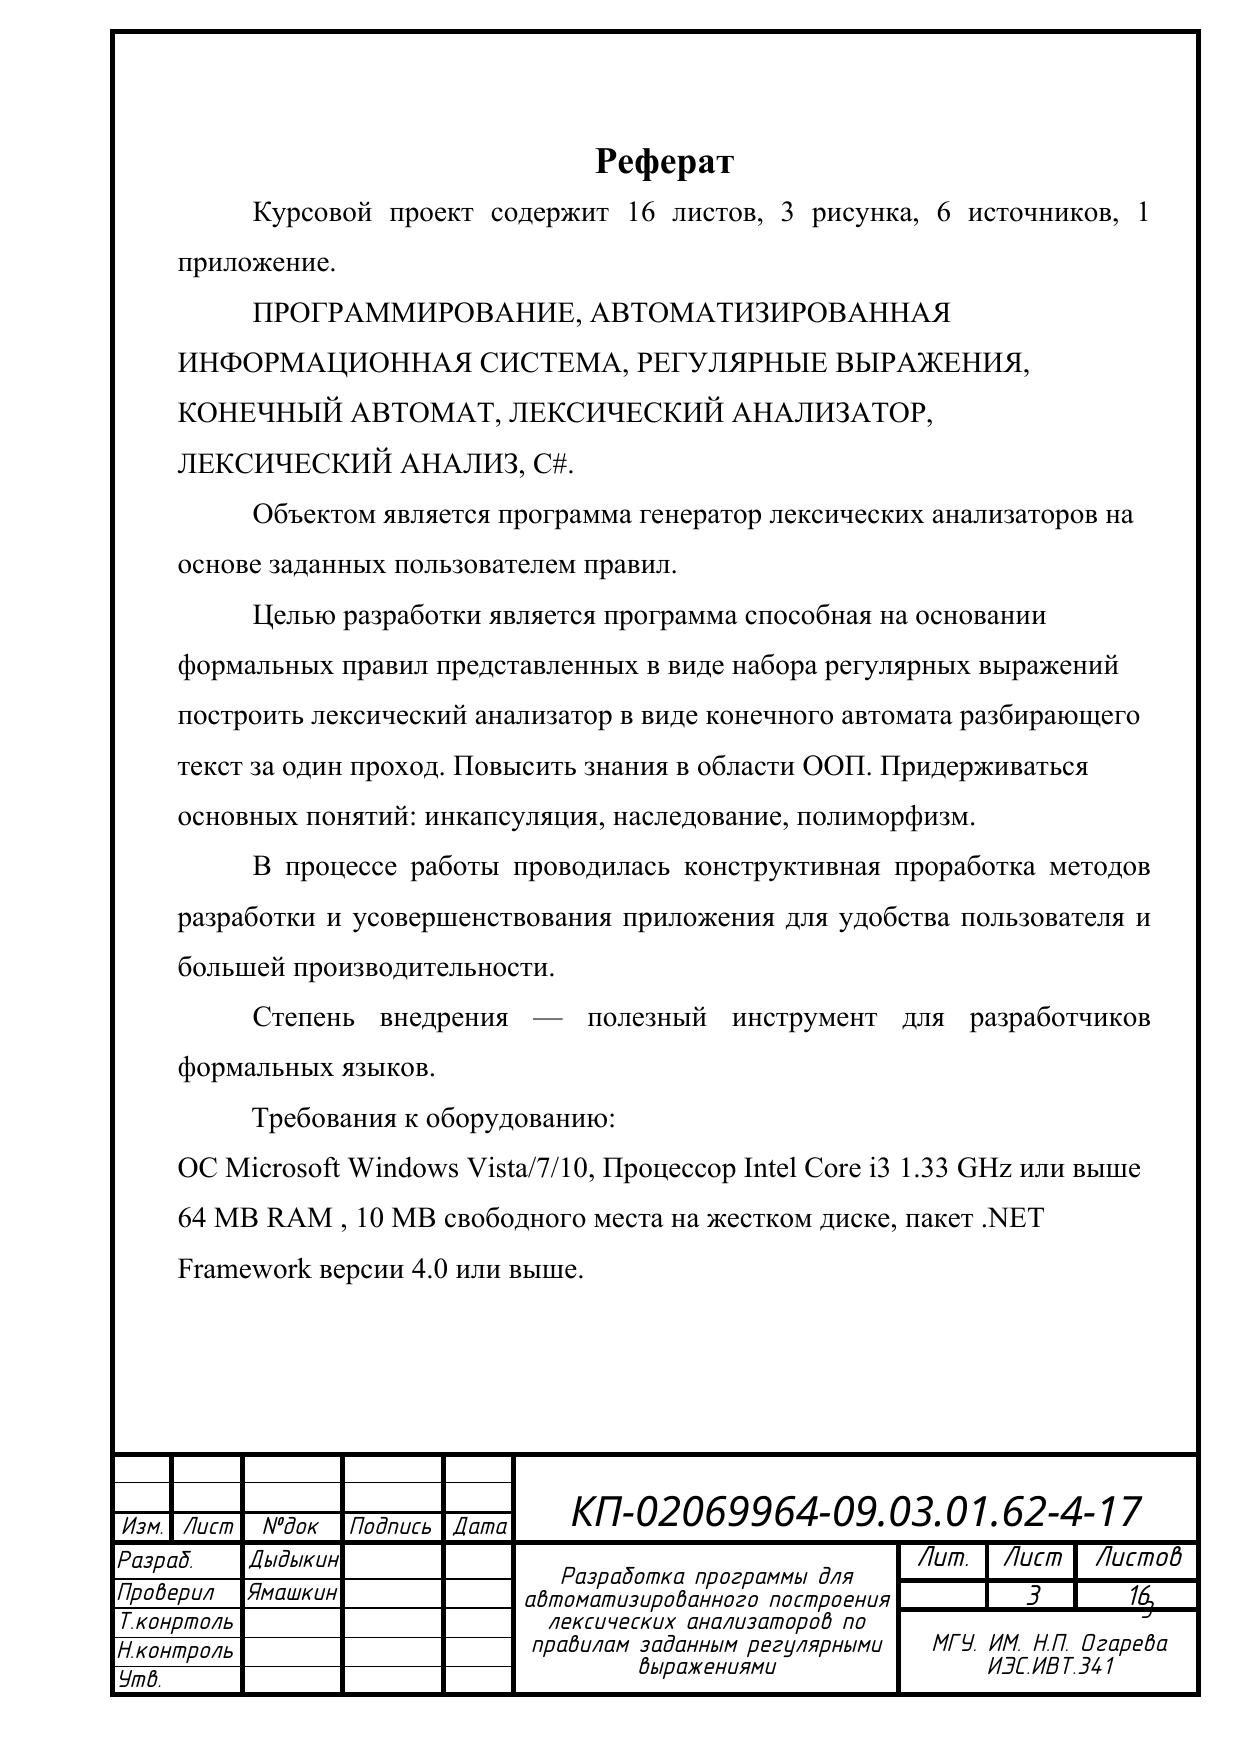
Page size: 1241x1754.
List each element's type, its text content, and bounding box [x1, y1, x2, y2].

table_cell [446, 1483, 511, 1511]
table_cell [446, 1667, 511, 1692]
table_cell [345, 1638, 441, 1666]
table_cell Лист [174, 1514, 240, 1540]
table_cell Т.конртоль [115, 1609, 240, 1636]
text Степень внедрения — полезный инструмент для разработчиков формальных языков. [177, 999, 1152, 1083]
table_cell КП-02069964-09.03.01.62-4-17 [516, 1457, 1196, 1540]
table_cell [24, 1578, 42, 1607]
table_header [42, 29, 110, 700]
table_cell [446, 1609, 511, 1636]
table_cell [446, 1638, 511, 1666]
table_cell [115, 1483, 169, 1511]
table_cell [115, 1457, 169, 1481]
table_cell [174, 1483, 240, 1511]
table_cell Лист [989, 1545, 1073, 1578]
table_cell [901, 1583, 985, 1607]
text Требования к оборудованию: [177, 1100, 1152, 1133]
text ОС Microsoft Windows Vista/7/10, Процессор Intel Core i3 1.33 GHz или выше [177, 1150, 1152, 1184]
table_cell [245, 1638, 340, 1666]
table_cell 16 [1078, 1583, 1196, 1607]
table_cell [24, 1511, 42, 1540]
table_cell Дата [446, 1514, 511, 1540]
text 64 MB RAM , 10 MB свободного места на жестком диске, пакет .NET Framework версии 4.0 или выше. [177, 1201, 1152, 1284]
table_cell [245, 1457, 340, 1481]
table_cell Подпись [345, 1514, 441, 1540]
table_cell [446, 1545, 511, 1578]
table_cell [24, 1607, 42, 1636]
table_cell [24, 1636, 42, 1666]
table_cell Изм. [115, 1514, 169, 1540]
table_cell [24, 700, 110, 1158]
table_cell [345, 1609, 441, 1636]
table_cell [24, 1452, 42, 1481]
table_cell МГУ. ИМ. Н.П. Огарева ИЭС.ИВТ.341 [901, 1612, 1196, 1692]
table_cell [345, 1457, 441, 1481]
table_cell [42, 1158, 110, 1692]
subtitle Реферат [177, 139, 1152, 182]
table_cell 3 [989, 1583, 1073, 1607]
table_cell [446, 1457, 511, 1481]
table_cell [24, 1666, 42, 1692]
table_cell [245, 1483, 340, 1511]
text Объектом является программа генератор лексических анализаторов на основе заданных пользователем правил. [177, 496, 1152, 580]
table_cell [24, 1540, 42, 1578]
table_header [24, 29, 42, 700]
table_cell [245, 1667, 340, 1692]
text В процессе работы проводилась конструктивная проработка методов разработки и усовершенствования приложения для удобства пользователя и большей производительности. [177, 848, 1152, 982]
table_cell №док [245, 1514, 340, 1540]
table_cell [345, 1580, 441, 1607]
table_cell Утв. [115, 1667, 240, 1692]
table_cell [174, 1457, 240, 1481]
table_cell Ямашкин [245, 1580, 340, 1607]
table_cell [245, 1609, 340, 1636]
table_cell Н.контроль [115, 1638, 240, 1666]
table_cell [345, 1667, 441, 1692]
table_cell Дыдыкин [245, 1545, 340, 1578]
table_cell Лит. [901, 1545, 985, 1578]
table_cell Разработка программы для автоматизированного построения лексических анализаторов по правилам заданным регулярными выражениями [516, 1545, 896, 1692]
text ПРОГРАММИРОВАНИЕ, АВТОМАТИЗИРОВАННАЯ ИНФОРМАЦИОННАЯ СИСТЕМА, РЕГУЛЯРНЫЕ ВЫРАЖЕНИЯ, КОНЕЧНЫЙ АВТОМАТ, ЛЕКСИЧЕСКИЙ АНАЛИЗАТОР, ЛЕКСИЧЕСКИЙ АНАЛИЗ, С#. [177, 295, 1152, 479]
table_cell [24, 1158, 42, 1452]
table_header [115, 34, 1196, 1452]
table_cell Листов [1078, 1545, 1196, 1578]
text Целью разработки является программа способная на основании формальных правил представленных в виде набора регулярных выражений построить лексический анализатор в виде конечного автомата разбирающего текст за один проход. Повысить знания в области ООП. Придерживаться основных понятий: инкапсуляция, наследование, полиморфизм. [177, 597, 1152, 832]
table_cell Разраб. [115, 1545, 240, 1578]
table_cell Проверил [115, 1580, 240, 1607]
table_cell [24, 1481, 42, 1511]
table_cell [345, 1483, 441, 1511]
table_cell [446, 1580, 511, 1607]
table_cell [345, 1545, 441, 1578]
text Курсовой проект содержит 16 листов, 3 рисунка, 6 источников, 1 приложение. [177, 194, 1152, 278]
